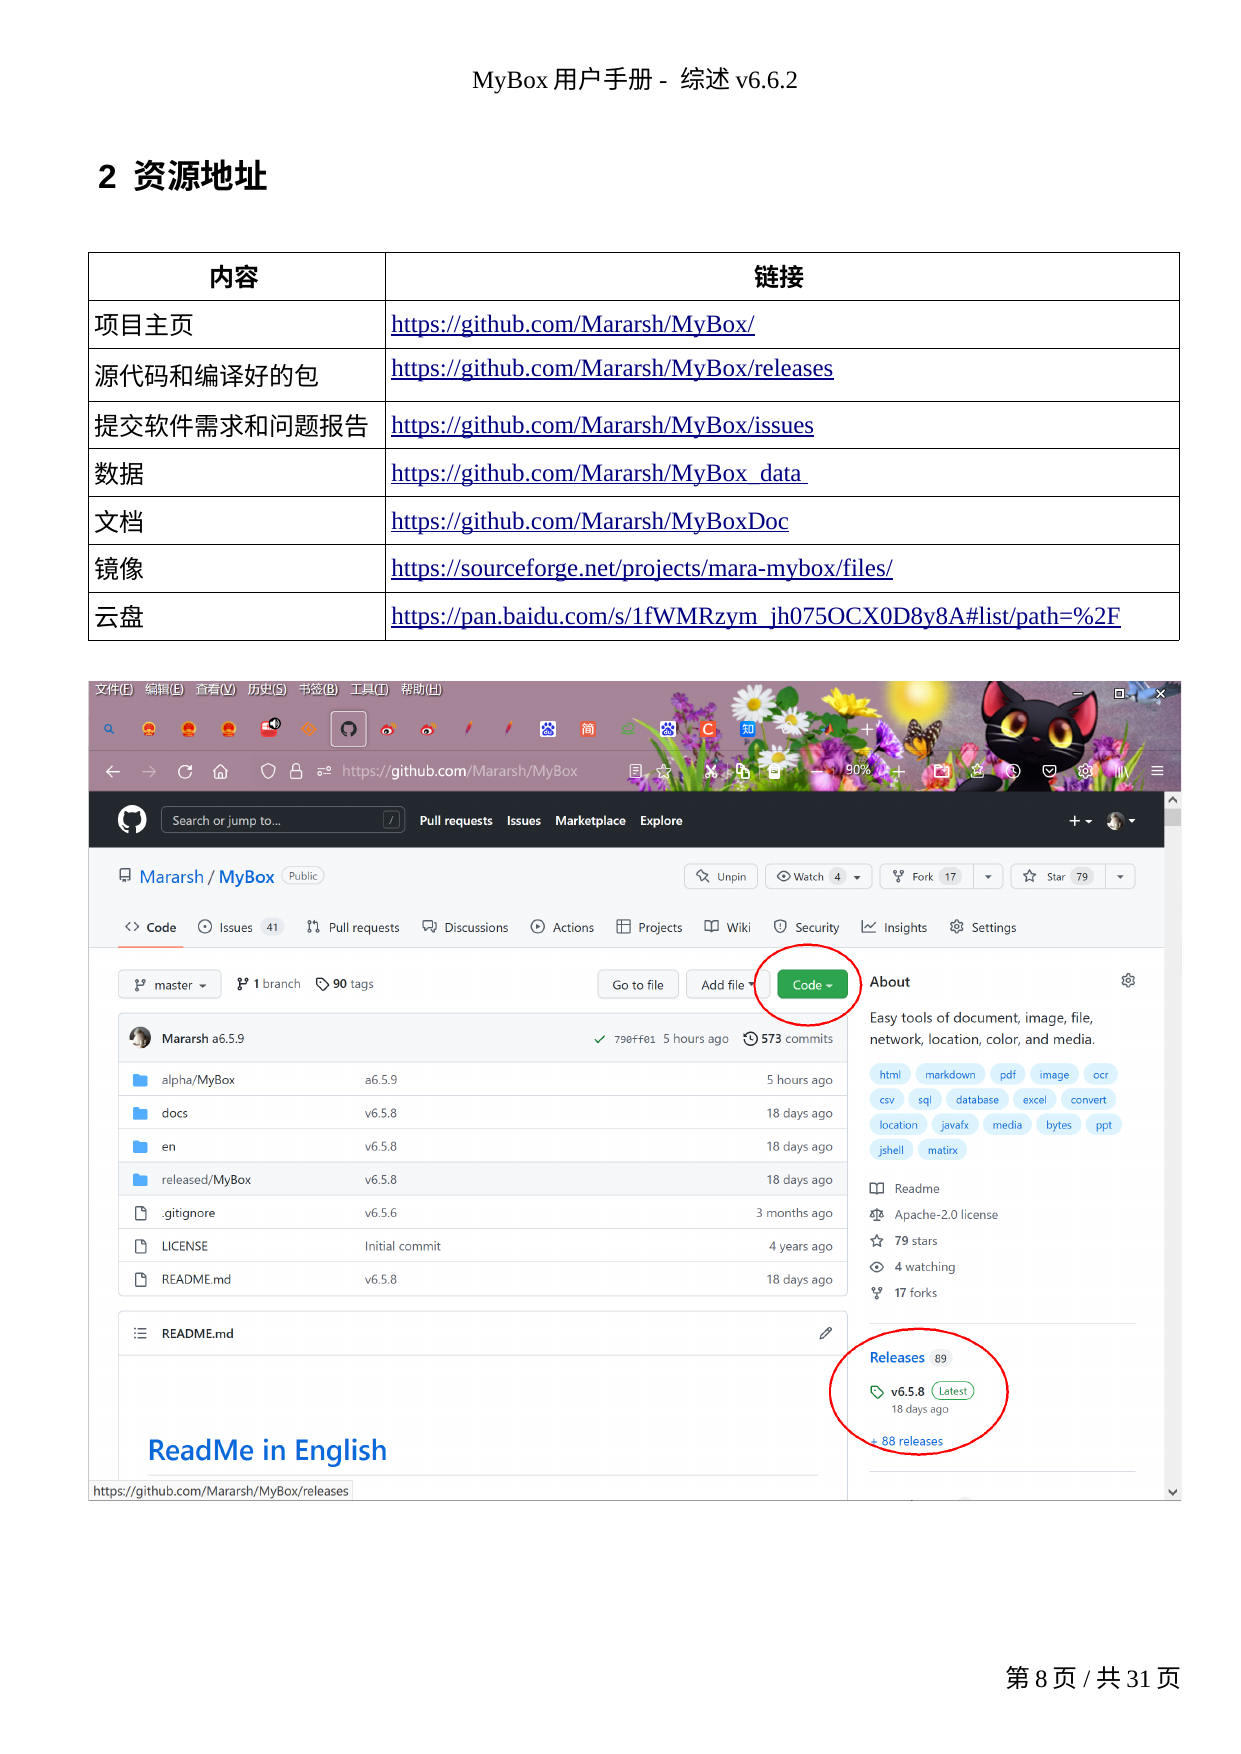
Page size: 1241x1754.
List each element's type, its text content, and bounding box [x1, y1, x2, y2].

table_cell 文档 [89, 497, 385, 544]
table_cell 源代码和编译好的包 [89, 349, 385, 401]
table_cell https://github.com/Mararsh/MyBox/issues [386, 402, 1179, 448]
table_cell 云盘 [89, 593, 385, 639]
table_cell https://github.com/Mararsh/MyBox_data [386, 449, 1179, 496]
table_cell 镜像 [89, 545, 385, 592]
table_header 链接 [386, 253, 1179, 300]
table_cell https://github.com/Mararsh/MyBox/ [386, 301, 1179, 348]
picture [88, 681, 1182, 1501]
table_header 内容 [89, 253, 385, 300]
table_cell https://sourceforge.net/projects/mara-mybox/files/ [386, 545, 1179, 592]
table_cell https://pan.baidu.com/s/1fWMRzym_jh075OCX0D8y8A#list/path=%2F [386, 593, 1179, 639]
subtitle 资源地址 [88, 150, 1181, 198]
table_cell 数据 [89, 449, 385, 496]
table_cell 项目主页 [89, 301, 385, 348]
table_cell https://github.com/Mararsh/MyBoxDoc [386, 497, 1179, 544]
table_cell https://github.com/Mararsh/MyBox/releases [386, 349, 1179, 401]
table_cell 提交软件需求和问题报告 [89, 402, 385, 448]
